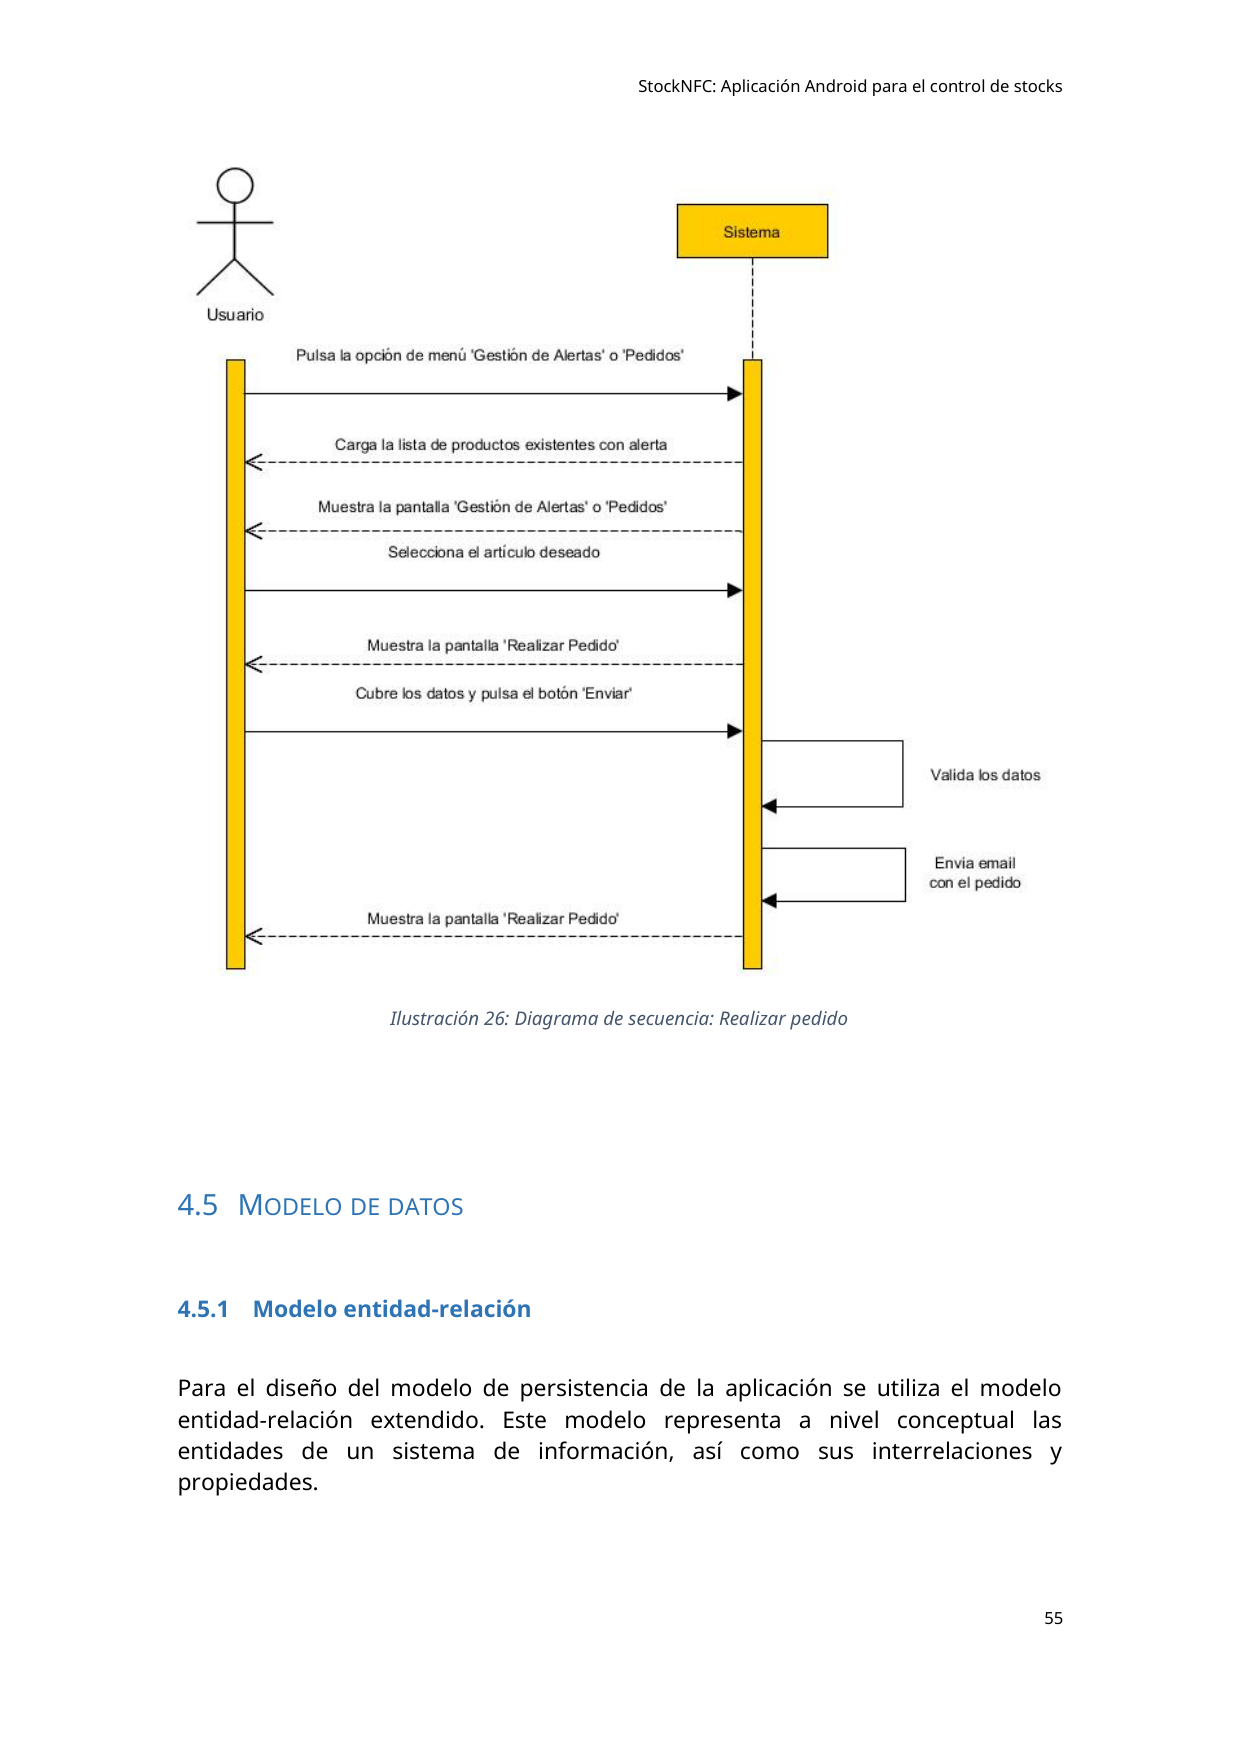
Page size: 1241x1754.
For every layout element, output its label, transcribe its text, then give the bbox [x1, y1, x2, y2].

subtitle Modelo entidad-relación [177, 1293, 1063, 1324]
text Para el diseño del modelo de persistencia de la aplicación se utiliza el modelo entidad-relación extendido. Este modelo representa a nivel conceptual las entidades de un sistema de información, así como sus interrelaciones y propiedades. [177, 1372, 1063, 1497]
text Ilustración 26: Diagrama de secuencia: Realizar pedido [177, 1005, 1063, 1031]
subtitle Modelo de datos [177, 1185, 1063, 1224]
